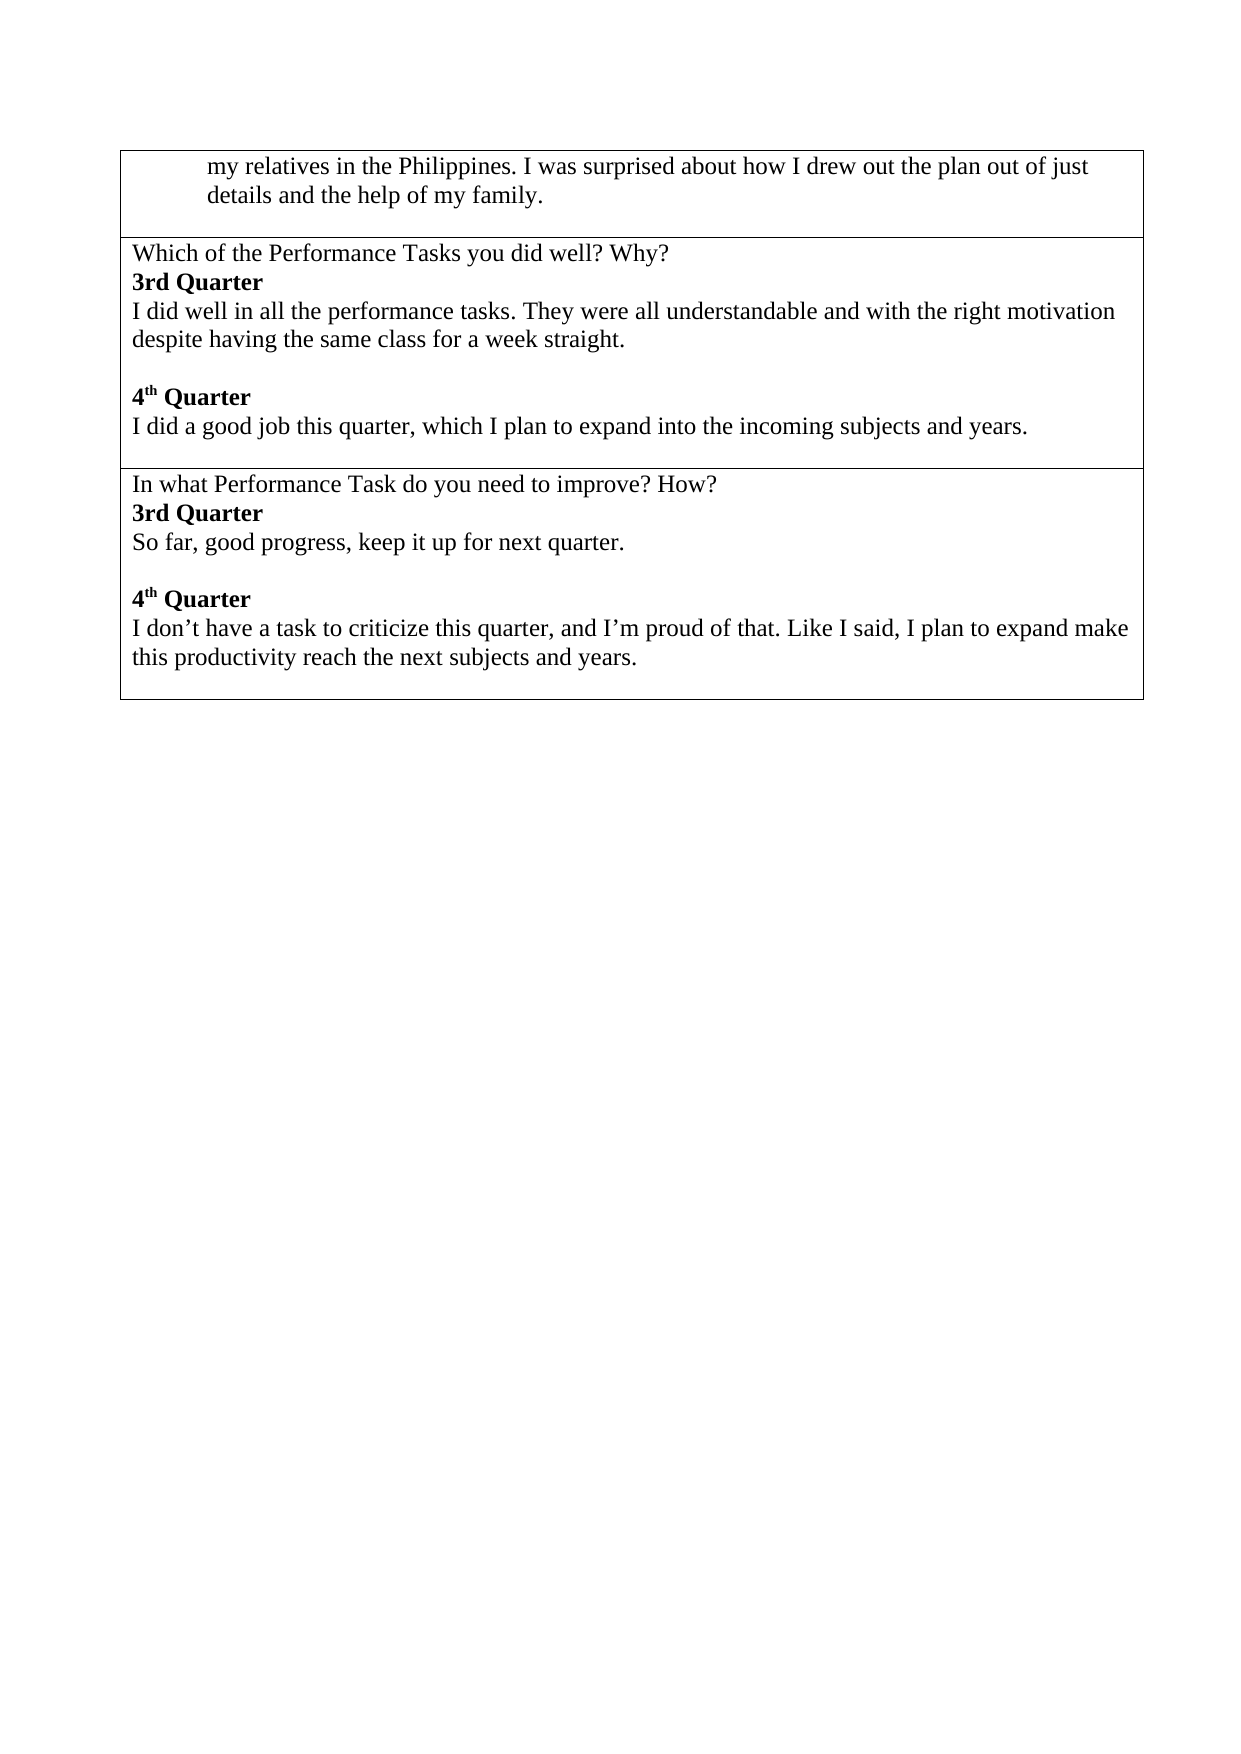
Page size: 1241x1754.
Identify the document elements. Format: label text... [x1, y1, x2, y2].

table_cell In what Performance Task do you need to improve? How? 3rd Quarter So far, good progress, keep it up for next quarter. 4th Quarter I don’t have a task to criticize this quarter, and I’m proud of that. Like I said, I plan to expand make this productivity reach the next subjects and years. [121, 469, 1143, 699]
table_cell my relatives in the Philippines. I was surprised about how I drew out the plan out of just details and the help of my family. [121, 151, 1143, 237]
table_cell Which of the Performance Tasks you did well? Why? 3rd Quarter I did well in all the performance tasks. They were all understandable and with the right motivation despite having the same class for a week straight. 4th Quarter I did a good job this quarter, which I plan to expand into the incoming subjects and years. [121, 238, 1143, 468]
